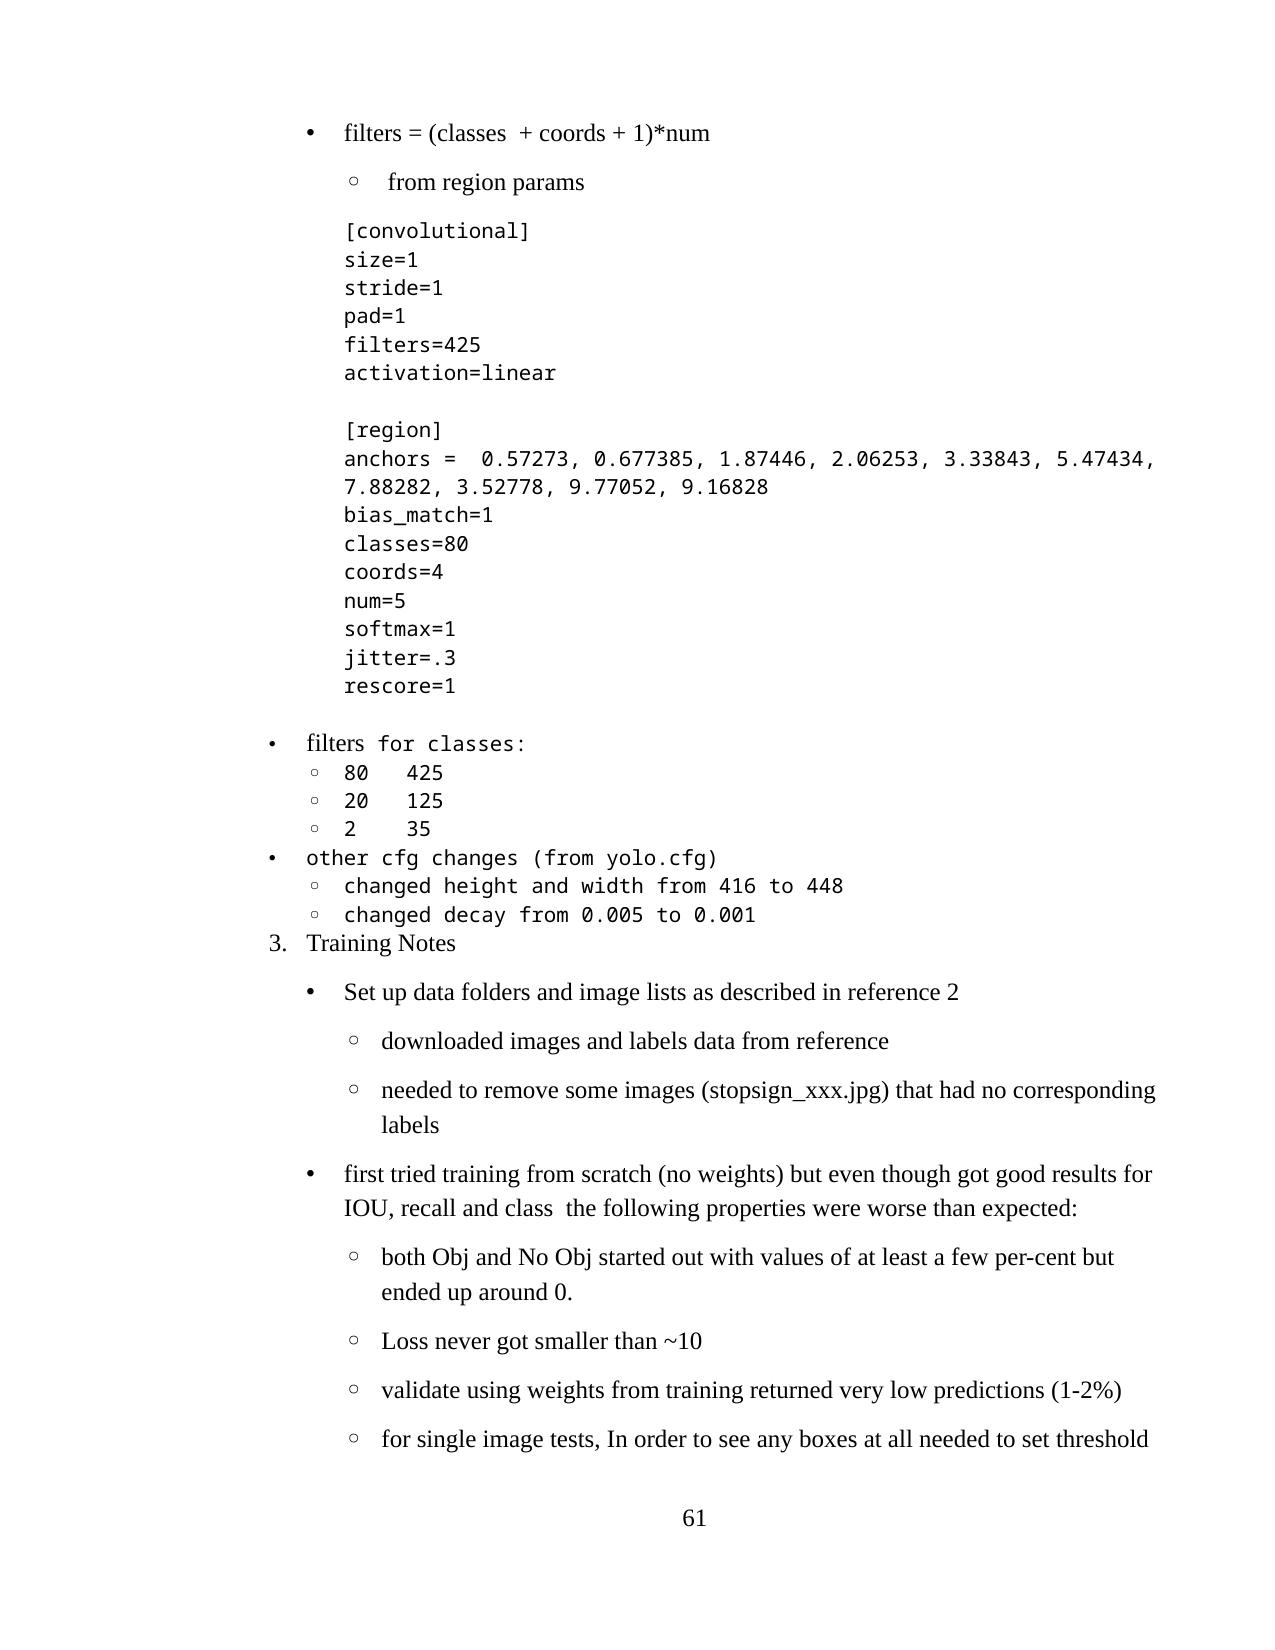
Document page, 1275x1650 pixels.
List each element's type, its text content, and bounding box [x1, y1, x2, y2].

list both Obj and No Obj started out with values of at least a few per-cent but ended up around 0. [344, 1242, 1158, 1306]
list filters for classes: [269, 728, 1158, 758]
text filters=425 [344, 330, 1158, 358]
list validate using weights from training returned very low predictions (1-2%) [344, 1375, 1158, 1404]
text coords=4 [344, 557, 1158, 586]
list first tried training from scratch (no weights) but even though got good results for IOU, recall and class the following properties were worse than expected: [306, 1159, 1158, 1222]
list needed to remove some images (stopsign_xxx.jpg) that had no corresponding labels [344, 1075, 1158, 1139]
text rescore=1 [344, 671, 1158, 700]
list other cfg changes (from yolo.cfg) [269, 843, 1158, 871]
list 80 425 [306, 758, 1158, 786]
text activation=linear [344, 358, 1158, 387]
text bias_match=1 [344, 501, 1158, 529]
text classes=80 [344, 529, 1158, 557]
text stride=1 [344, 273, 1158, 302]
text jitter=.3 [344, 643, 1158, 671]
list downloaded images and labels data from reference [344, 1026, 1158, 1055]
list for single image tests, In order to see any boxes at all needed to set threshold [344, 1424, 1158, 1453]
text anchors = 0.57273, 0.677385, 1.87446, 2.06253, 3.33843, 5.47434, 7.88282, 3.52778, 9.77052, 9.16828 [344, 444, 1158, 501]
text size=1 [344, 245, 1158, 273]
list Training Notes [269, 928, 1158, 957]
text pad=1 [344, 302, 1158, 330]
text softmax=1 [344, 614, 1158, 643]
list changed height and width from 416 to 448 [306, 871, 1158, 900]
list changed decay from 0.005 to 0.001 [306, 900, 1158, 928]
list Set up data folders and image lists as described in reference 2 [306, 977, 1158, 1006]
list 20 125 [306, 786, 1158, 814]
list from region params [344, 167, 1158, 196]
list 2 35 [306, 814, 1158, 843]
text [region] [344, 415, 1158, 444]
list Loss never got smaller than ~10 [344, 1326, 1158, 1355]
list filters = (classes + coords + 1)*num [306, 118, 1158, 147]
text num=5 [344, 586, 1158, 614]
text [convolutional] [344, 216, 1158, 245]
